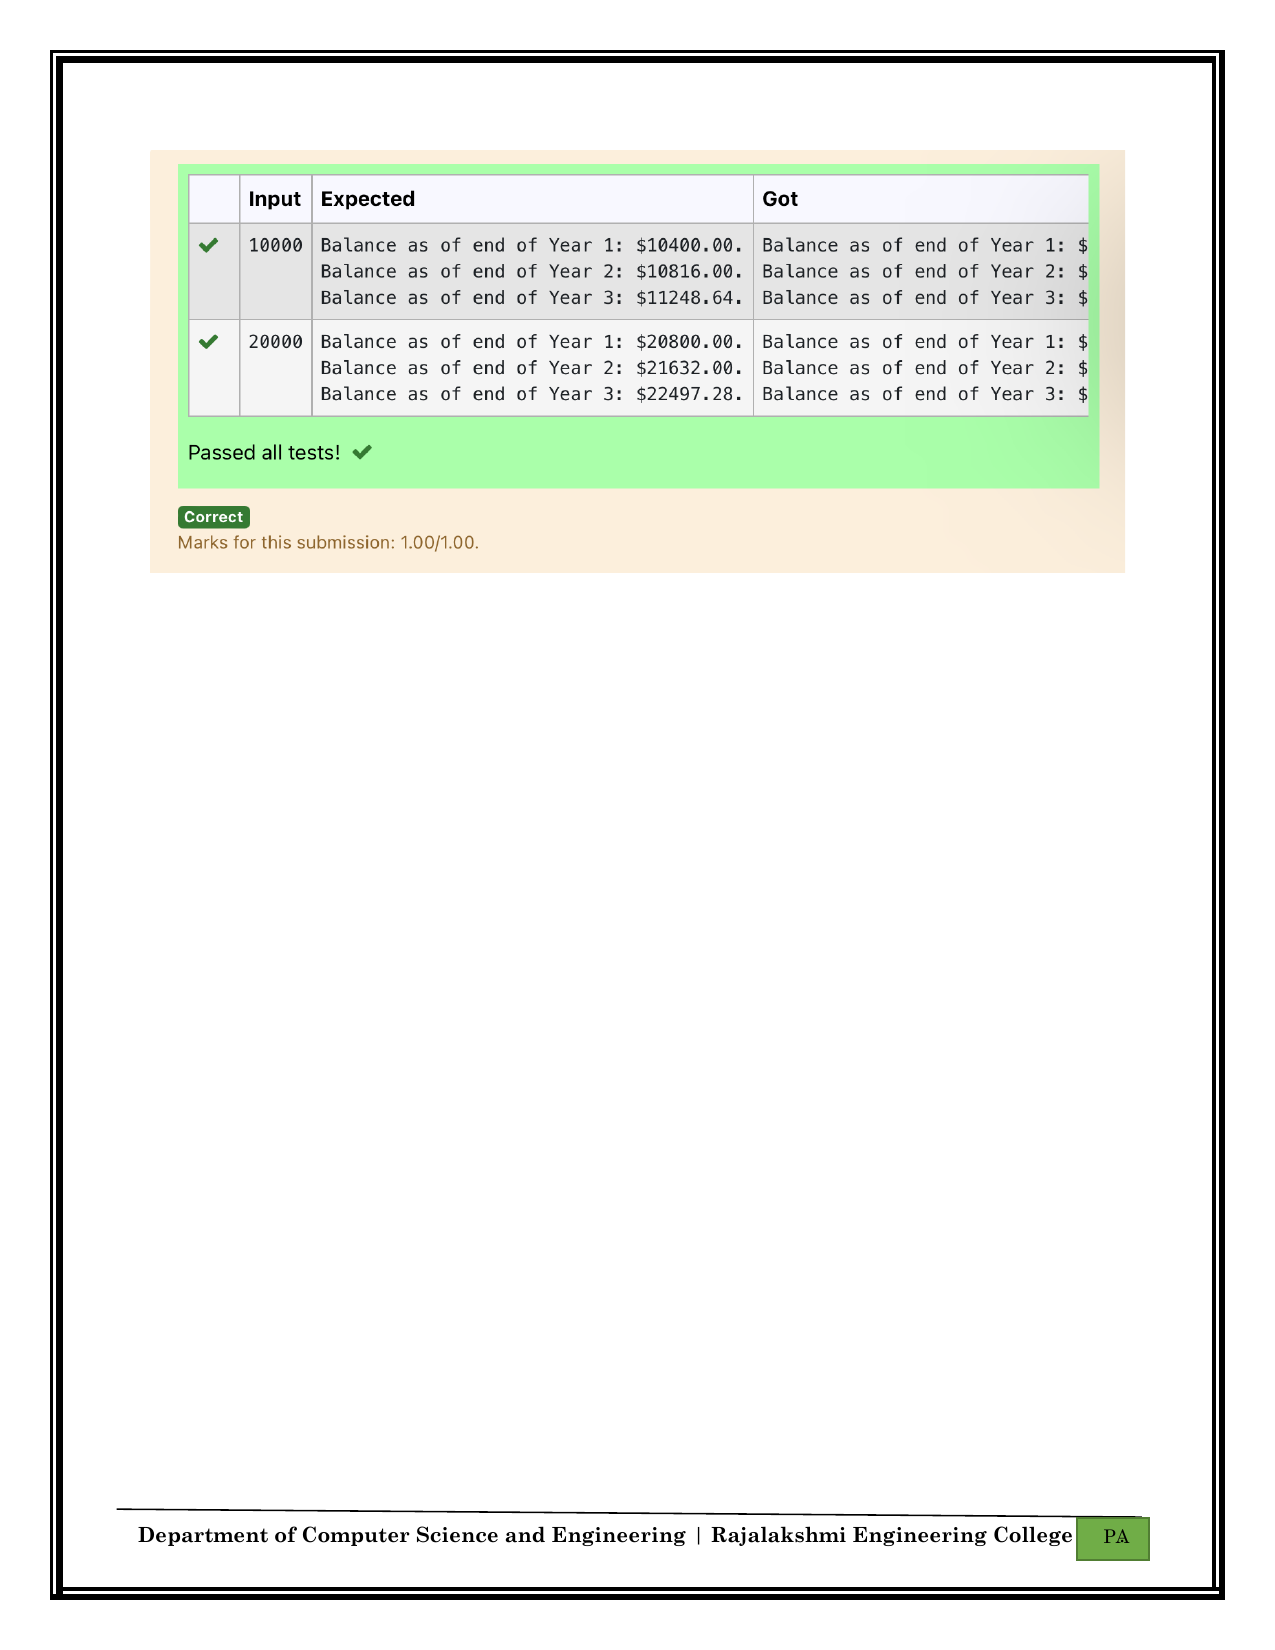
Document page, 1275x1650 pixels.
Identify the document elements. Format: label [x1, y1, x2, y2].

picture [150, 150, 1125, 573]
